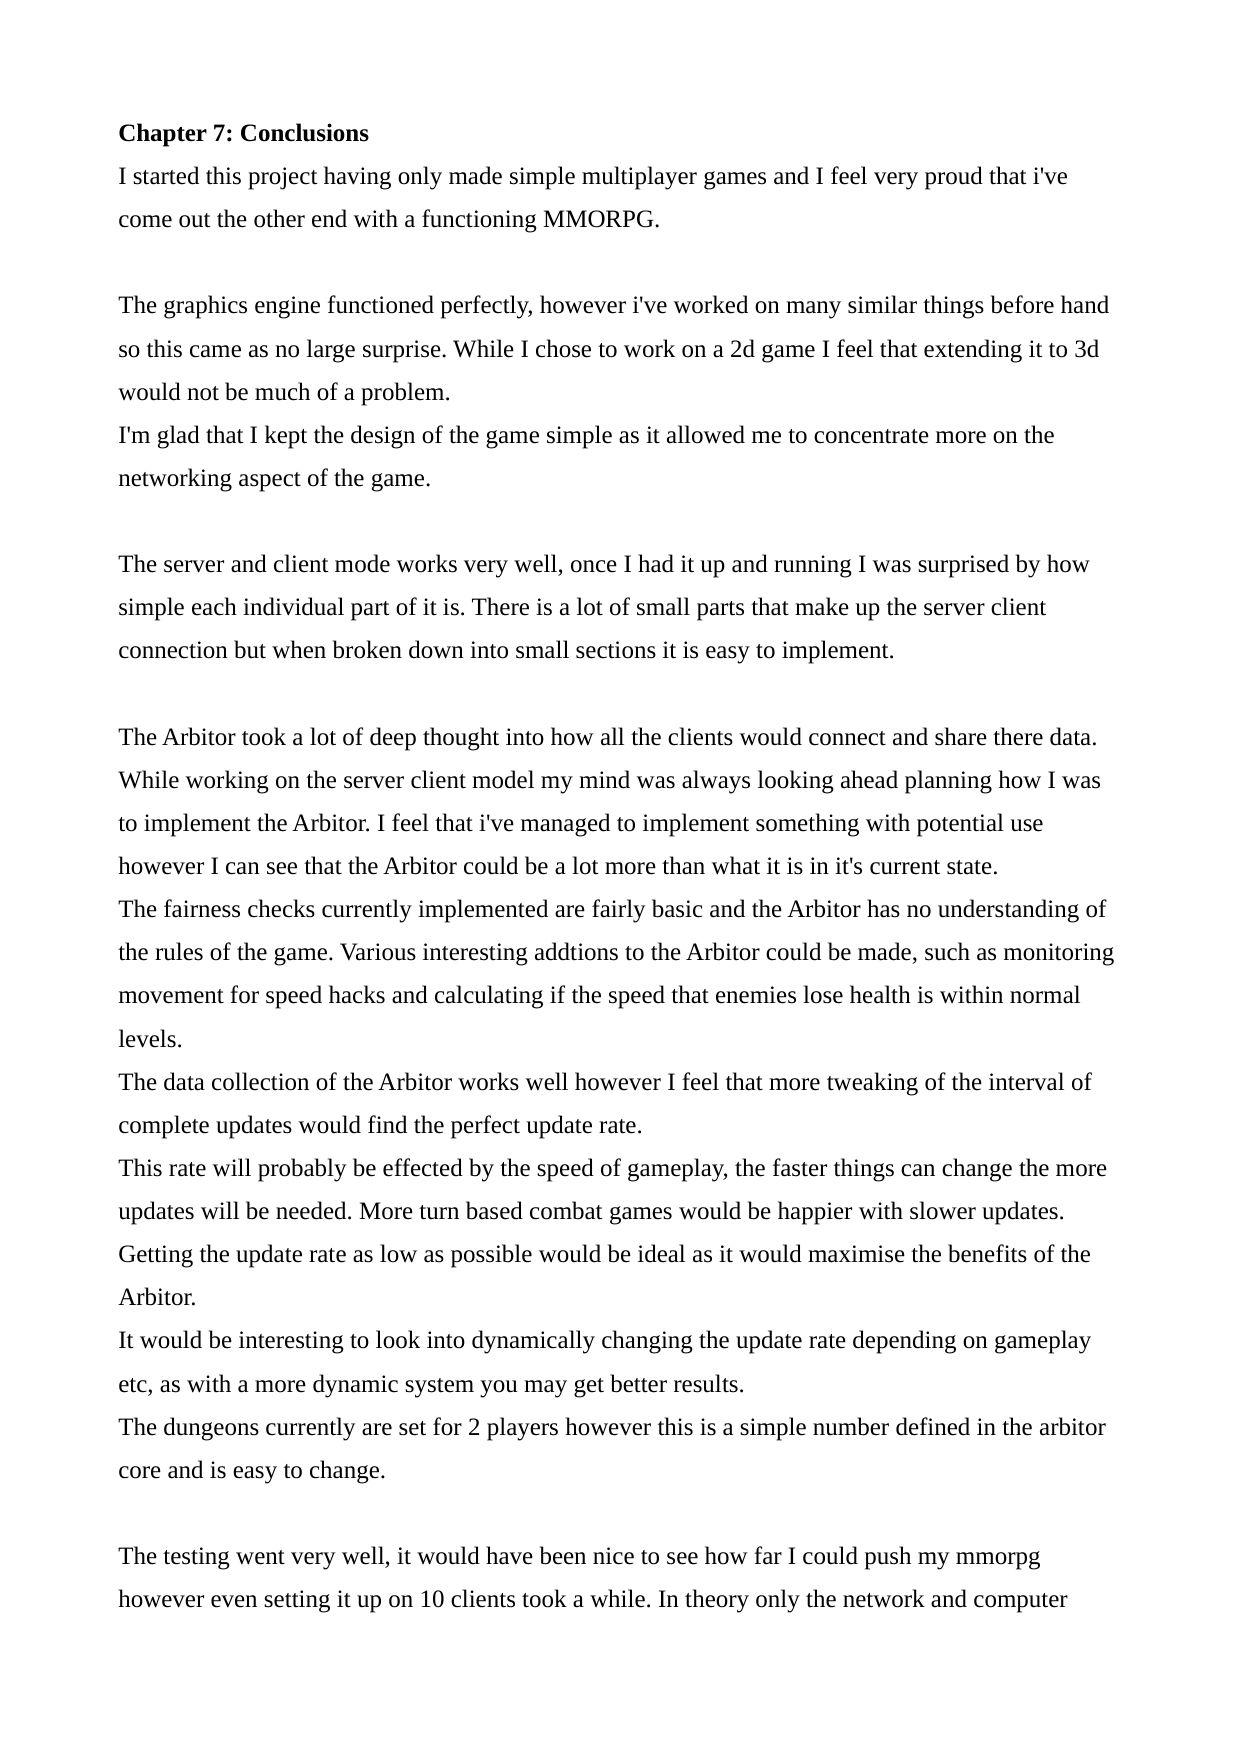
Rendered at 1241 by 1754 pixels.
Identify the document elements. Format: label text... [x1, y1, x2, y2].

text I'm glad that I kept the design of the game simple as it allowed me to concentrate more on the networking aspect of the game. [118, 420, 1122, 492]
text The Arbitor took a lot of deep thought into how all the clients would connect and share there data. While working on the server client model my mind was always looking ahead planning how I was to implement the Arbitor. I feel that i've managed to implement something with potential use however I can see that the Arbitor could be a lot more than what it is in it's current state. [118, 722, 1122, 880]
text The data collection of the Arbitor works well however I feel that more tweaking of the interval of complete updates would find the perfect update rate. [118, 1067, 1122, 1139]
text Chapter 7: Conclusions [118, 118, 1122, 147]
text It would be interesting to look into dynamically changing the update rate depending on gameplay etc, as with a more dynamic system you may get better results. [118, 1326, 1122, 1397]
text The server and client mode works very well, once I had it up and running I was surprised by how simple each individual part of it is. There is a lot of small parts that make up the server client connection but when broken down into small sections it is easy to implement. [118, 549, 1122, 664]
text The dungeons currently are set for 2 players however this is a simple number defined in the arbitor core and is easy to change. [118, 1412, 1122, 1484]
text The fairness checks currently implemented are fairly basic and the Arbitor has no understanding of the rules of the game. Various interesting addtions to the Arbitor could be made, such as monitoring movement for speed hacks and calculating if the speed that enemies lose health is within normal levels. [118, 894, 1122, 1052]
text The testing went very well, it would have been nice to see how far I could push my mmorpg however even setting it up on 10 clients took a while. In theory only the network and computer [118, 1541, 1122, 1613]
text The graphics engine functioned perfectly, however i've worked on many similar things before hand so this came as no large surprise. While I chose to work on a 2d game I feel that extending it to 3d would not be much of a problem. [118, 291, 1122, 406]
text Getting the update rate as low as possible would be ideal as it would maximise the benefits of the Arbitor. [118, 1239, 1122, 1311]
text I started this project having only made simple multiplayer games and I feel very proud that i've come out the other end with a functioning MMORPG. [118, 161, 1122, 233]
text This rate will probably be effected by the speed of gameplay, the faster things can change the more updates will be needed. More turn based combat games would be happier with slower updates. [118, 1153, 1122, 1225]
